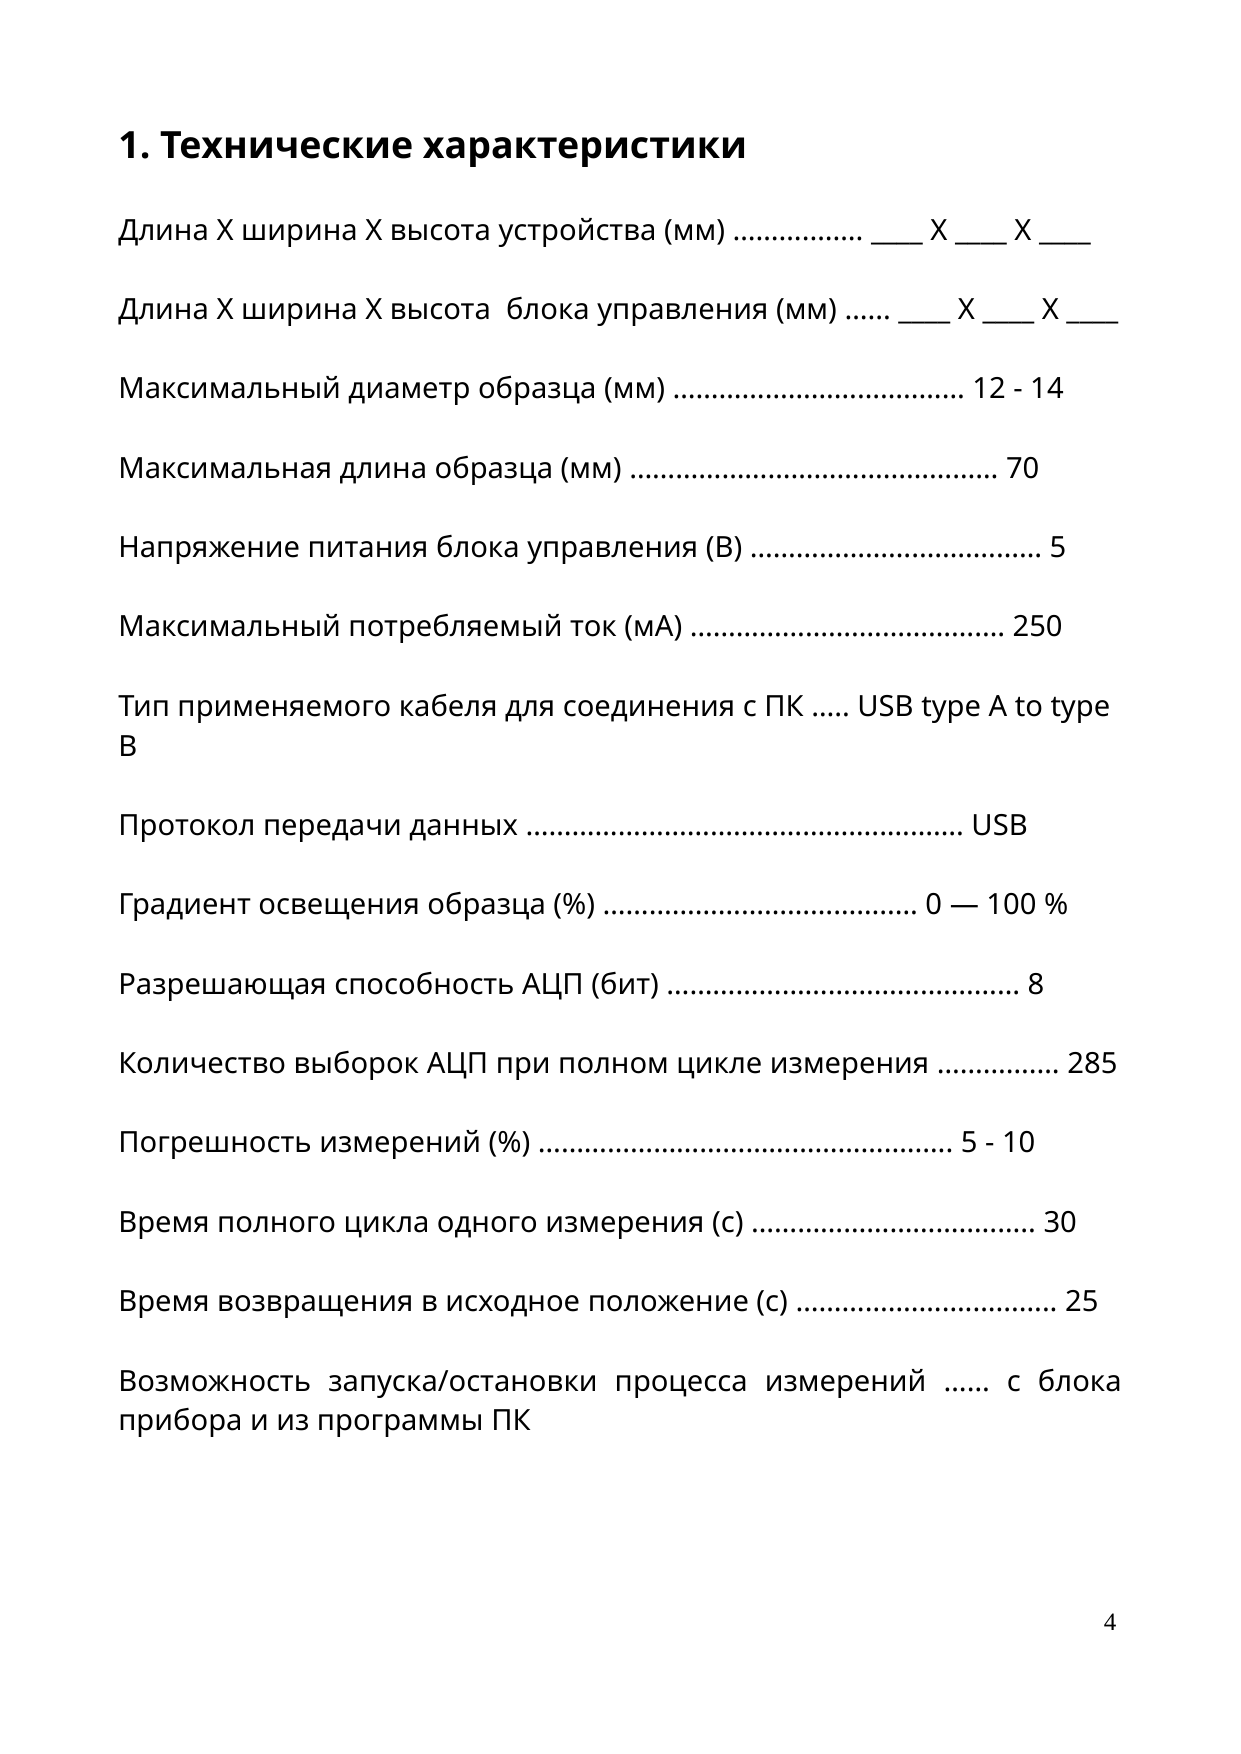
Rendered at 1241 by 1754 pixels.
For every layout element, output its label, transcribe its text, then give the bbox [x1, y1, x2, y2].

text Погрешность измерений (%) ……………………………………….….…. 5 - 10 [118, 1122, 1122, 1161]
text Длина Х ширина Х высота блока управления (мм) …... ____ Х ____ Х ____ [118, 288, 1122, 328]
text Градиент освещения образца (%) ………………………………..… 0 — 100 % [118, 883, 1122, 923]
text Протокол передачи данных ………………………………………..………. USB [118, 804, 1122, 844]
text 1. Технические характеристики [118, 118, 1122, 169]
text Длина Х ширина Х высота устройства (мм) ……….……. ____ Х ____ Х ____ [118, 209, 1122, 248]
text Возможность запуска/остановки процесса измерений …… с блока прибора и из программы ПК [118, 1360, 1122, 1439]
text Разрешающая способность АЦП (бит) ………………………………….…… 8 [118, 963, 1122, 1003]
text Максимальная длина образца (мм) ……………………………...………… 70 [118, 447, 1122, 487]
text Время возвращения в исходное положение (с) …………….…….…...….. 25 [118, 1280, 1122, 1320]
text Время полного цикла одного измерения (с) ……………………….….….. 30 [118, 1201, 1122, 1241]
text Максимальный потребляемый ток (мА) ………………….…………….… 250 [118, 606, 1122, 645]
text Напряжение питания блока управления (В) ………………….……….…… 5 [118, 526, 1122, 566]
text Количество выборок АЦП при полном цикле измерения ………….… 285 [118, 1042, 1122, 1082]
text Тип применяемого кабеля для соединения с ПК ….. USB type A to type B [118, 685, 1122, 764]
text Максимальный диаметр образца (мм) …………………………..…… 12 - 14 [118, 368, 1122, 407]
